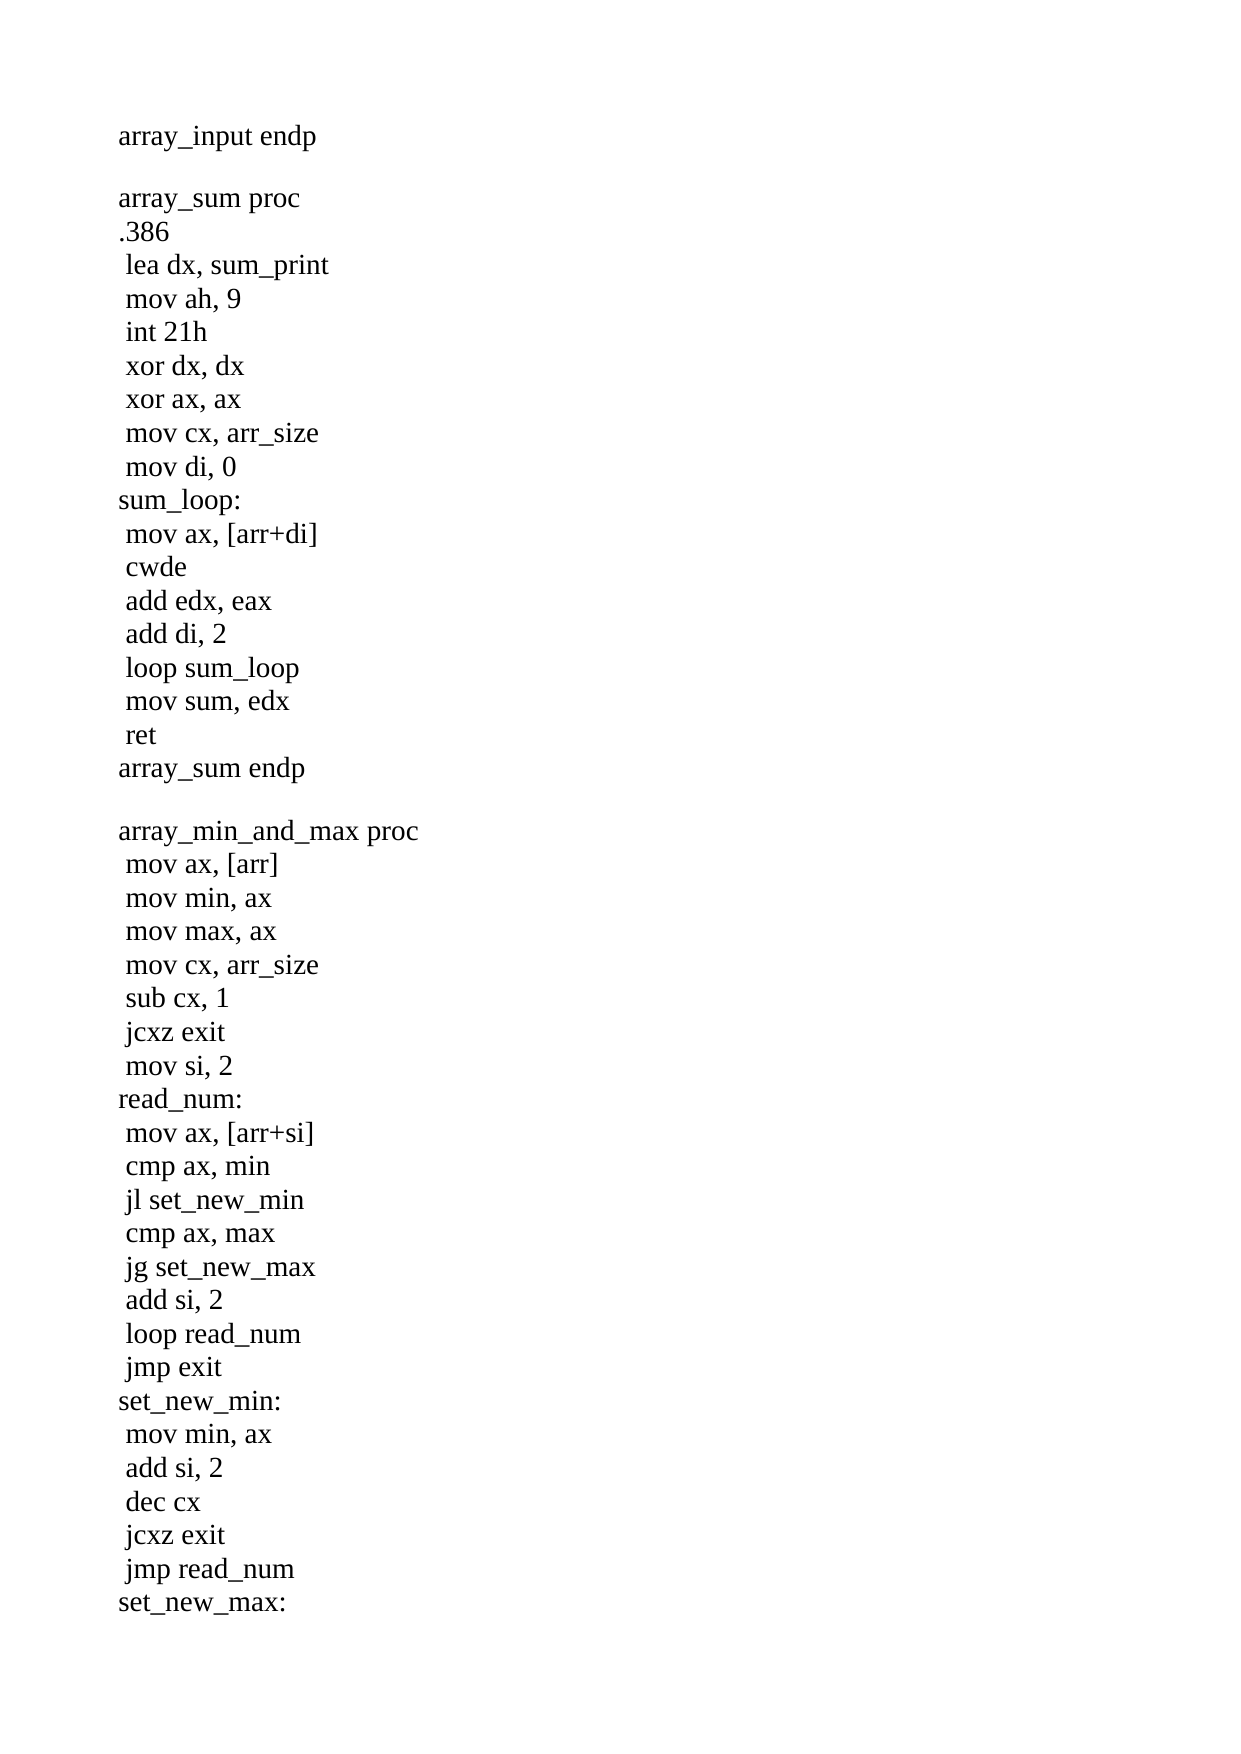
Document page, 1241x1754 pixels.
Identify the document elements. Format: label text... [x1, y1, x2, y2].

text jg set_new_max [118, 1249, 1122, 1282]
text mov ax, [arr+si] [118, 1115, 1122, 1148]
text add si, 2 [118, 1450, 1122, 1484]
text jcxz exit [118, 1014, 1122, 1048]
text cwde [118, 549, 1122, 583]
text mov sum, edx [118, 683, 1122, 717]
text set_new_max: [118, 1584, 1122, 1618]
text mov si, 2 [118, 1048, 1122, 1081]
text int 21h [118, 314, 1122, 348]
text mov cx, arr_size [118, 947, 1122, 981]
text array_input endp [118, 118, 1122, 152]
text mov min, ax [118, 1417, 1122, 1450]
text set_new_min: [118, 1383, 1122, 1417]
text cmp ax, max [118, 1215, 1122, 1249]
text mov cx, arr_size [118, 415, 1122, 449]
text mov ax, [arr+di] [118, 516, 1122, 549]
text array_sum proc [118, 180, 1122, 214]
text mov max, ax [118, 913, 1122, 947]
text add si, 2 [118, 1282, 1122, 1316]
text dec cx [118, 1484, 1122, 1517]
text lea dx, sum_print [118, 247, 1122, 281]
text jcxz exit [118, 1517, 1122, 1551]
text sub cx, 1 [118, 981, 1122, 1014]
text array_min_and_max proc [118, 813, 1122, 846]
text mov ah, 9 [118, 281, 1122, 314]
text mov min, ax [118, 880, 1122, 913]
text add edx, eax [118, 583, 1122, 616]
text xor dx, dx [118, 348, 1122, 382]
text sum_loop: [118, 482, 1122, 516]
text mov di, 0 [118, 449, 1122, 482]
text array_sum endp [118, 751, 1122, 784]
text cmp ax, min [118, 1148, 1122, 1182]
text mov ax, [arr] [118, 846, 1122, 880]
text xor ax, ax [118, 382, 1122, 415]
text jl set_new_min [118, 1182, 1122, 1215]
text jmp exit [118, 1349, 1122, 1383]
text loop read_num [118, 1316, 1122, 1349]
text .386 [118, 214, 1122, 247]
text jmp read_num [118, 1551, 1122, 1584]
text add di, 2 [118, 616, 1122, 650]
text read_num: [118, 1081, 1122, 1115]
text ret [118, 717, 1122, 751]
text loop sum_loop [118, 650, 1122, 683]
